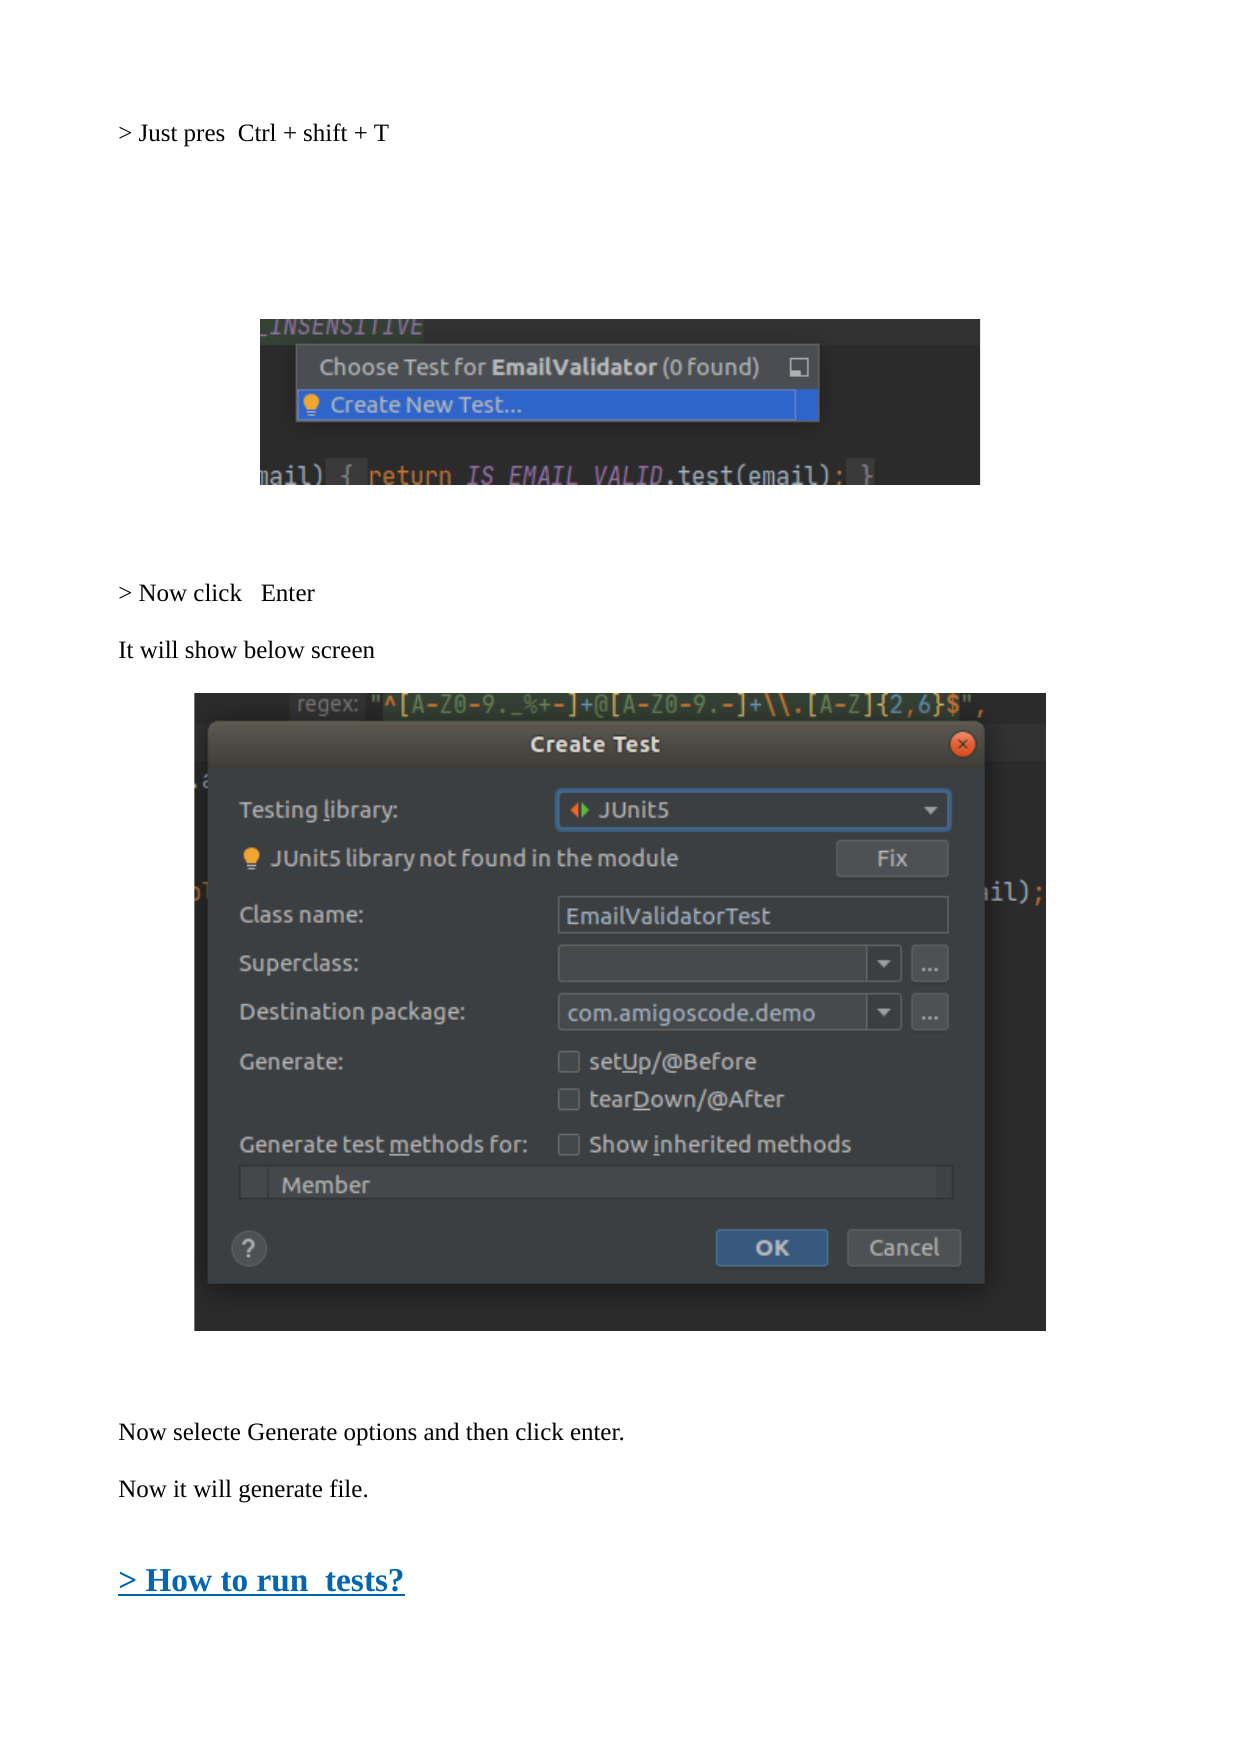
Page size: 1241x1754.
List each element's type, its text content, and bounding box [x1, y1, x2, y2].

picture [260, 319, 981, 485]
text > Just pres Ctrl + shift + T [118, 118, 1122, 147]
text It will show below screen [118, 636, 1122, 664]
text > Now click Enter [118, 578, 1122, 607]
text > How to run tests? [118, 1561, 1122, 1599]
text Now it will generate file. [118, 1474, 1122, 1503]
picture [194, 693, 1046, 1331]
text Now selecte Generate options and then click enter. [118, 1417, 1122, 1446]
